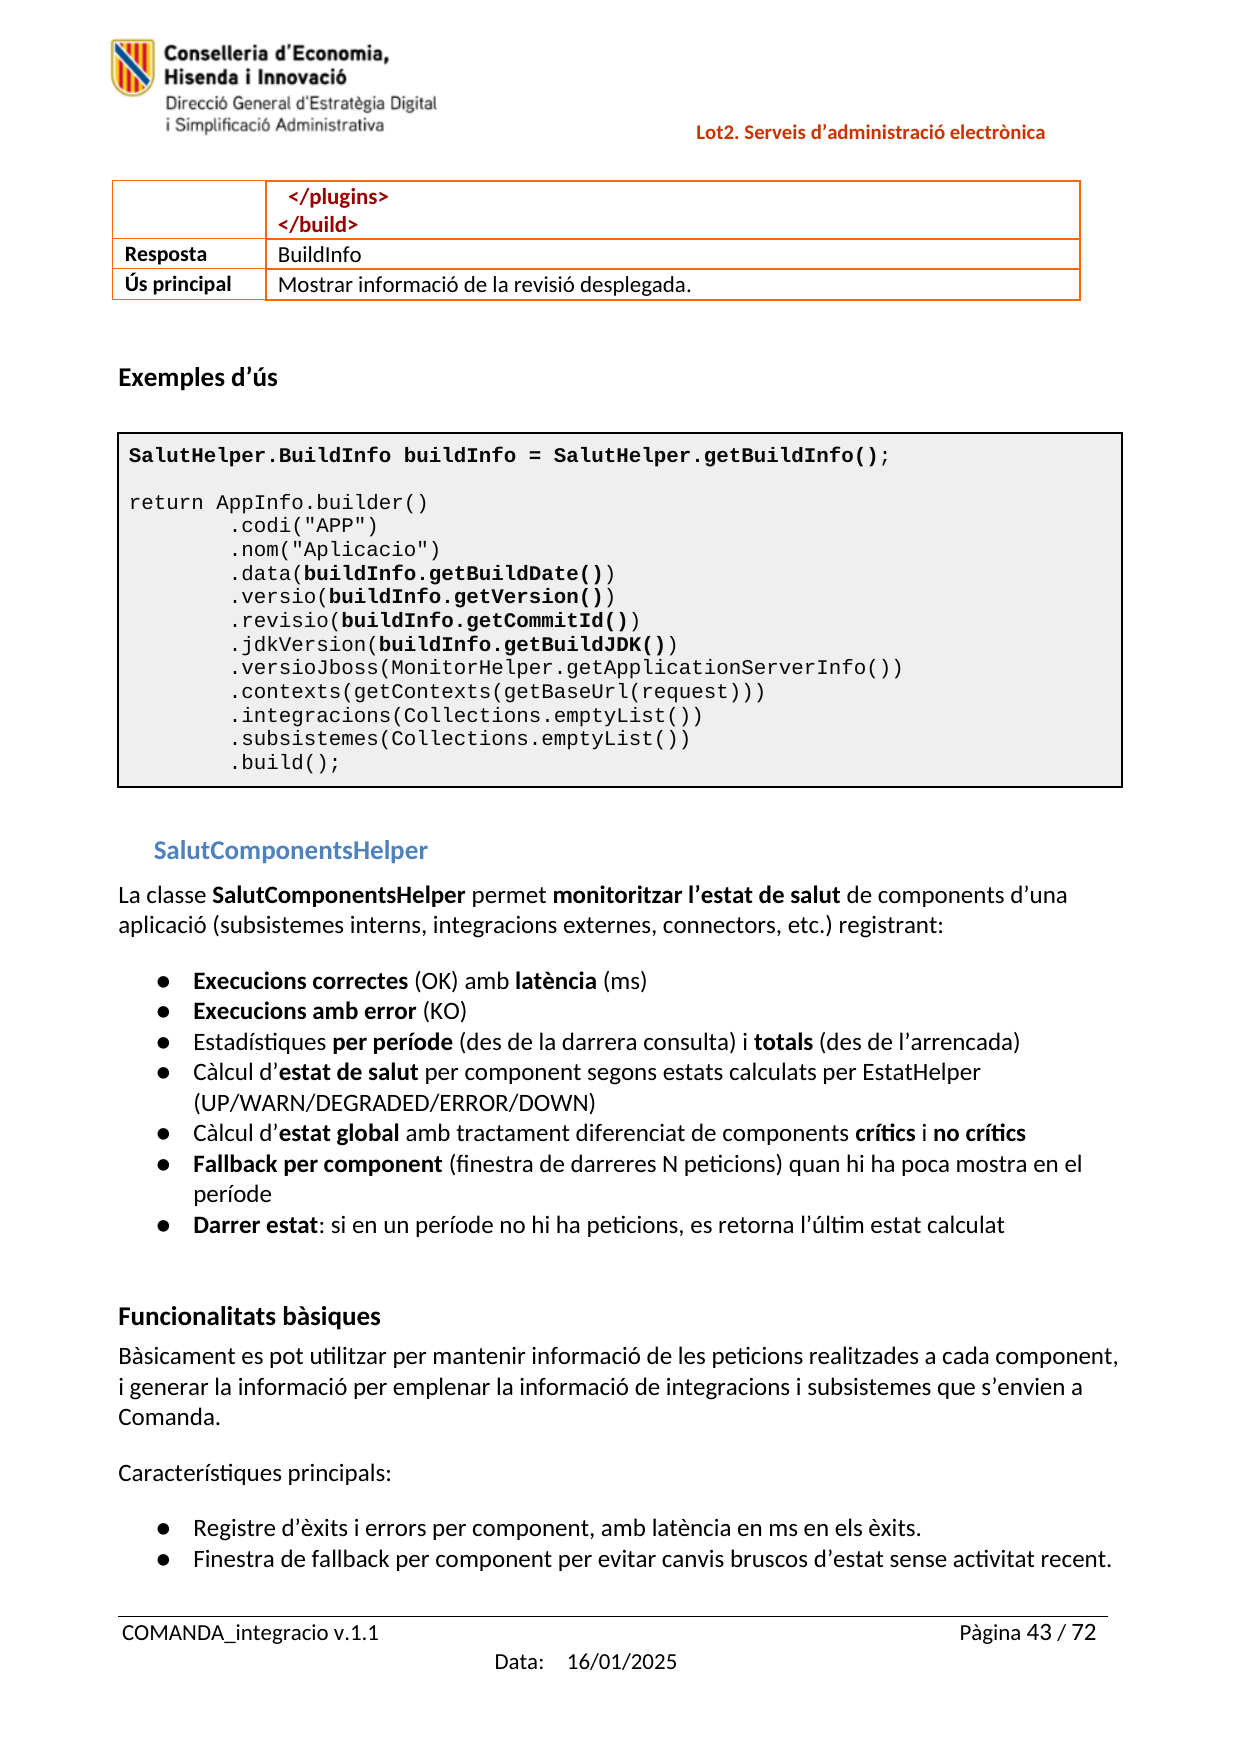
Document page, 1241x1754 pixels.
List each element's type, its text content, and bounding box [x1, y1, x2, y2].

list Càlcul d’estat global amb tractament diferenciat de components crítics i no crítics [156, 1117, 1122, 1148]
list Darrer estat: si en un període no hi ha peticions, es retorna l’últim estat calculat [156, 1209, 1122, 1270]
list Finestra de fallback per component per evitar canvis bruscos d’estat sense activitat recent. [156, 1543, 1122, 1574]
subtitle Exemples d’ús [118, 360, 1122, 393]
table_cell Mostrar informació de la revisió desplegada. [267, 270, 1079, 298]
picture [100, 26, 467, 156]
text Característiques principals: [118, 1457, 1122, 1488]
table_cell Resposta [113, 239, 265, 268]
table_cell Ús principal [113, 269, 265, 298]
list Execucions amb error (KO) [156, 995, 1122, 1026]
table_cell [113, 181, 265, 238]
list Registre d’èxits i errors per component, amb latència en ms en els èxits. [156, 1513, 1122, 1543]
list Estadístiques per període (des de la darrera consulta) i totals (des de l’arrencada) [156, 1026, 1122, 1056]
list Fallback per component (finestra de darreres N peticions) quan hi ha poca mostra en el període [156, 1148, 1122, 1209]
table_header SalutHelper.BuildInfo buildInfo = SalutHelper.getBuildInfo(); return AppInfo.builder() .codi("APP") .nom("Aplicacio") .data(buildInfo.getBuildDate()) .versio(buildInfo.getVersion()) .revisio(buildInfo.getCommitId()) .jdkVersion(buildInfo.getBuildJDK()) .versioJboss(MonitorHelper.getApplicationServerInfo()) .contexts(getContexts(getBaseUrl(request))) .integracions(Collections.emptyList()) .subsistemes(Collections.emptyList()) .build(); [119, 434, 1121, 786]
subtitle Funcionalitats bàsiques [118, 1299, 1122, 1332]
list Execucions correctes (OK) amb latència (ms) [156, 965, 1122, 995]
table_cell </plugins> </build> [267, 182, 1079, 238]
subtitle SalutComponentsHelper [153, 833, 1122, 866]
text Bàsicament es pot utilitzar per mantenir informació de les peticions realitzades a cada component, i generar la informació per emplenar la informació de integracions i subsistemes que s’envien a Comanda. [118, 1341, 1122, 1432]
list Càlcul d’estat de salut per component segons estats calculats per EstatHelper (UP/WARN/DEGRADED/ERROR/DOWN) [156, 1056, 1122, 1117]
table_cell BuildInfo [267, 240, 1079, 268]
text La classe SalutComponentsHelper permet monitoritzar l’estat de salut de components d’una aplicació (subsistemes interns, integracions externes, connectors, etc.) registrant: [118, 879, 1122, 940]
